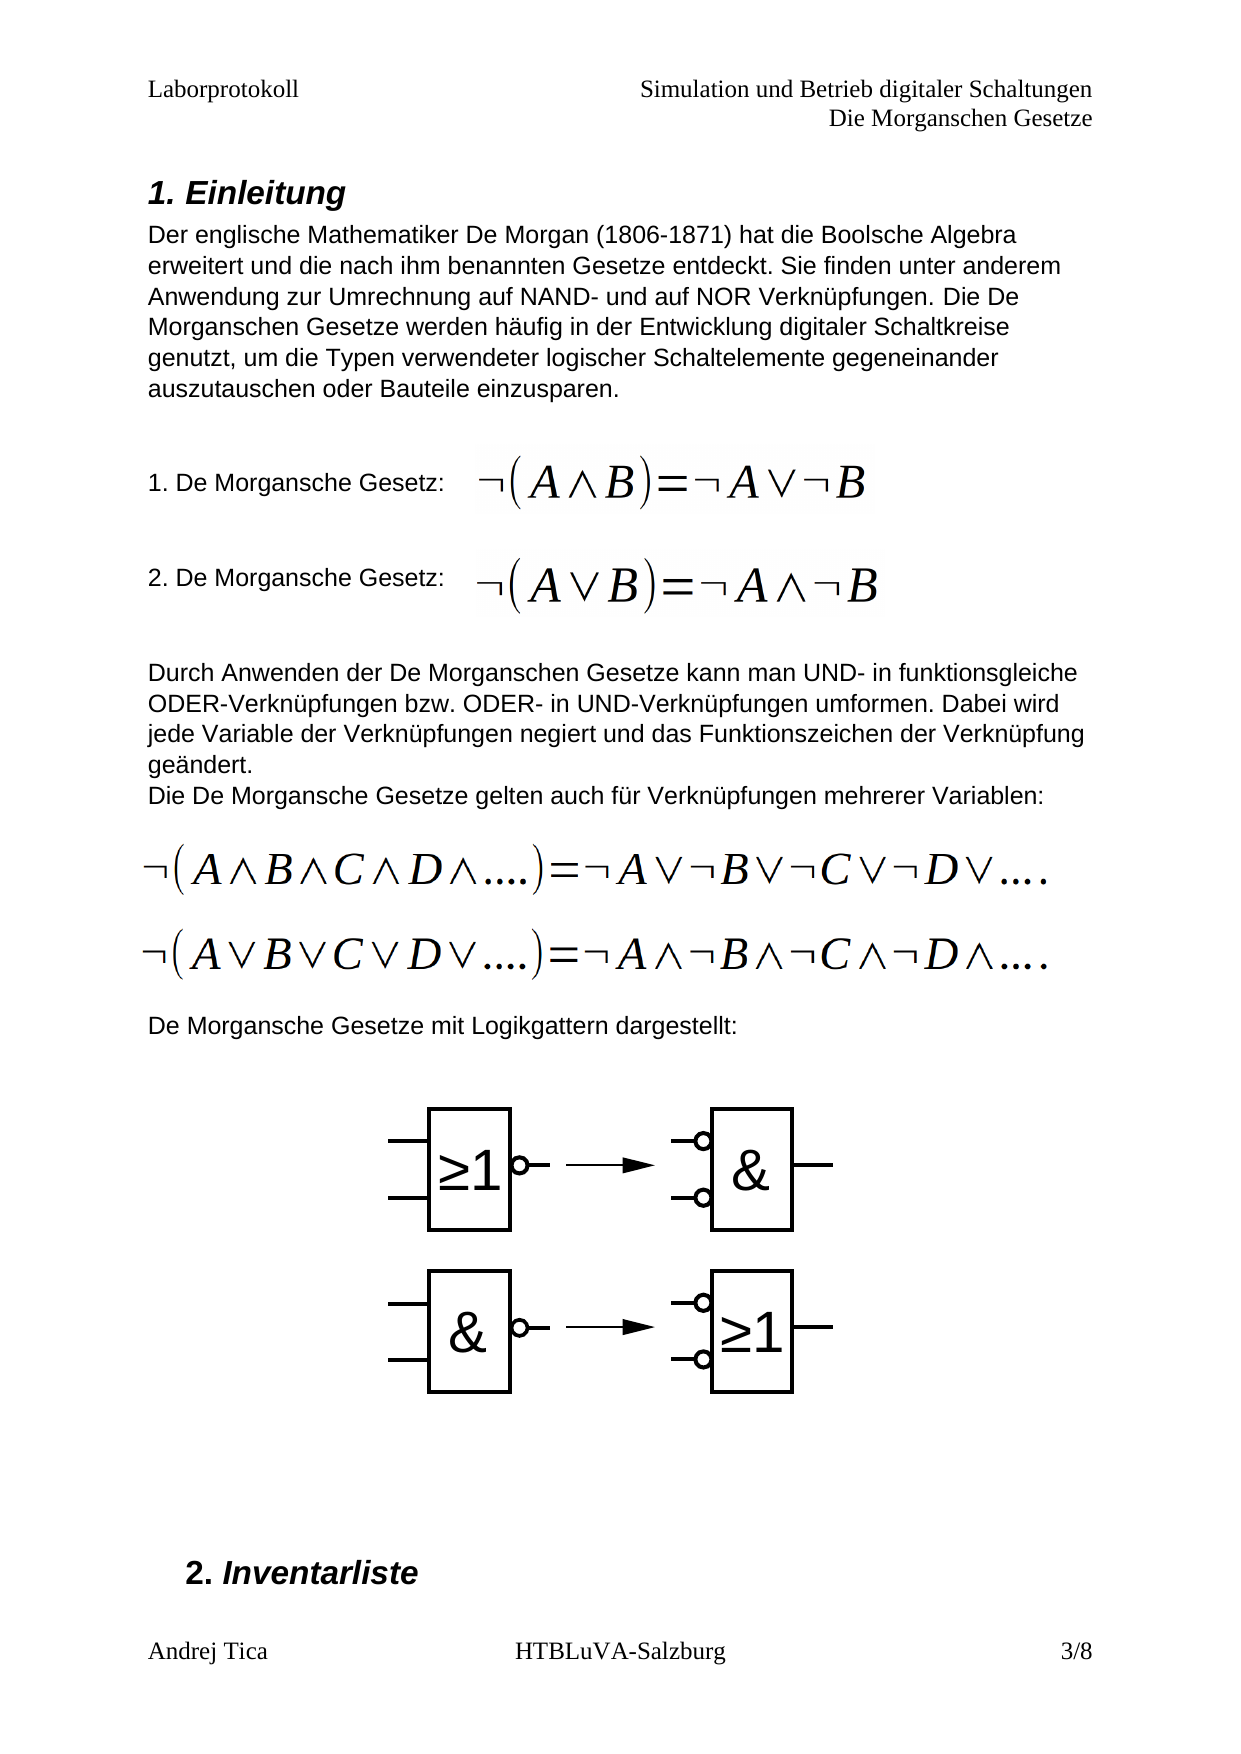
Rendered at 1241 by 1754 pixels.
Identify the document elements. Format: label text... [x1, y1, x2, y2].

subtitle Einleitung [148, 173, 1092, 211]
text Der englische Mathematiker De Morgan (1806-1871) hat die Boolsche Algebra erweitert und die nach ihm benannten Gesetze entdeckt. Sie finden unter anderem Anwendung zur Umrechnung auf NAND- und auf NOR Verknüpfungen. Die De Morganschen Gesetze werden häufig in der Entwicklung digitaler Schaltkreise genutzt, um die Typen verwendeter logischer Schaltelemente gegeneinander auszutauschen oder Bauteile einzusparen. [148, 220, 1092, 402]
picture [474, 444, 875, 514]
subtitle 2. Inventarliste [148, 1553, 1092, 1592]
picture [130, 821, 1079, 996]
text [886, 563, 1092, 592]
text [875, 468, 1092, 497]
list De Morgansche Gesetze mit Logikgattern dargestellt: [148, 1011, 1092, 1040]
picture [475, 549, 886, 617]
text 2. De Morgansche Gesetz: [148, 563, 475, 592]
text Durch Anwenden der De Morganschen Gesetze kann man UND- in funktionsgleiche ODER-Verknüpfungen bzw. ODER- in UND-Verknüpfungen umformen. Dabei wird jede Variable der Verknüpfungen negiert und das Funktionszeichen der Verknüpfung geändert. [148, 658, 1092, 779]
text Die De Morgansche Gesetze gelten auch für Verknüpfungen mehrerer Variablen: [148, 781, 1092, 810]
text 1. De Morgansche Gesetz: [148, 468, 474, 497]
